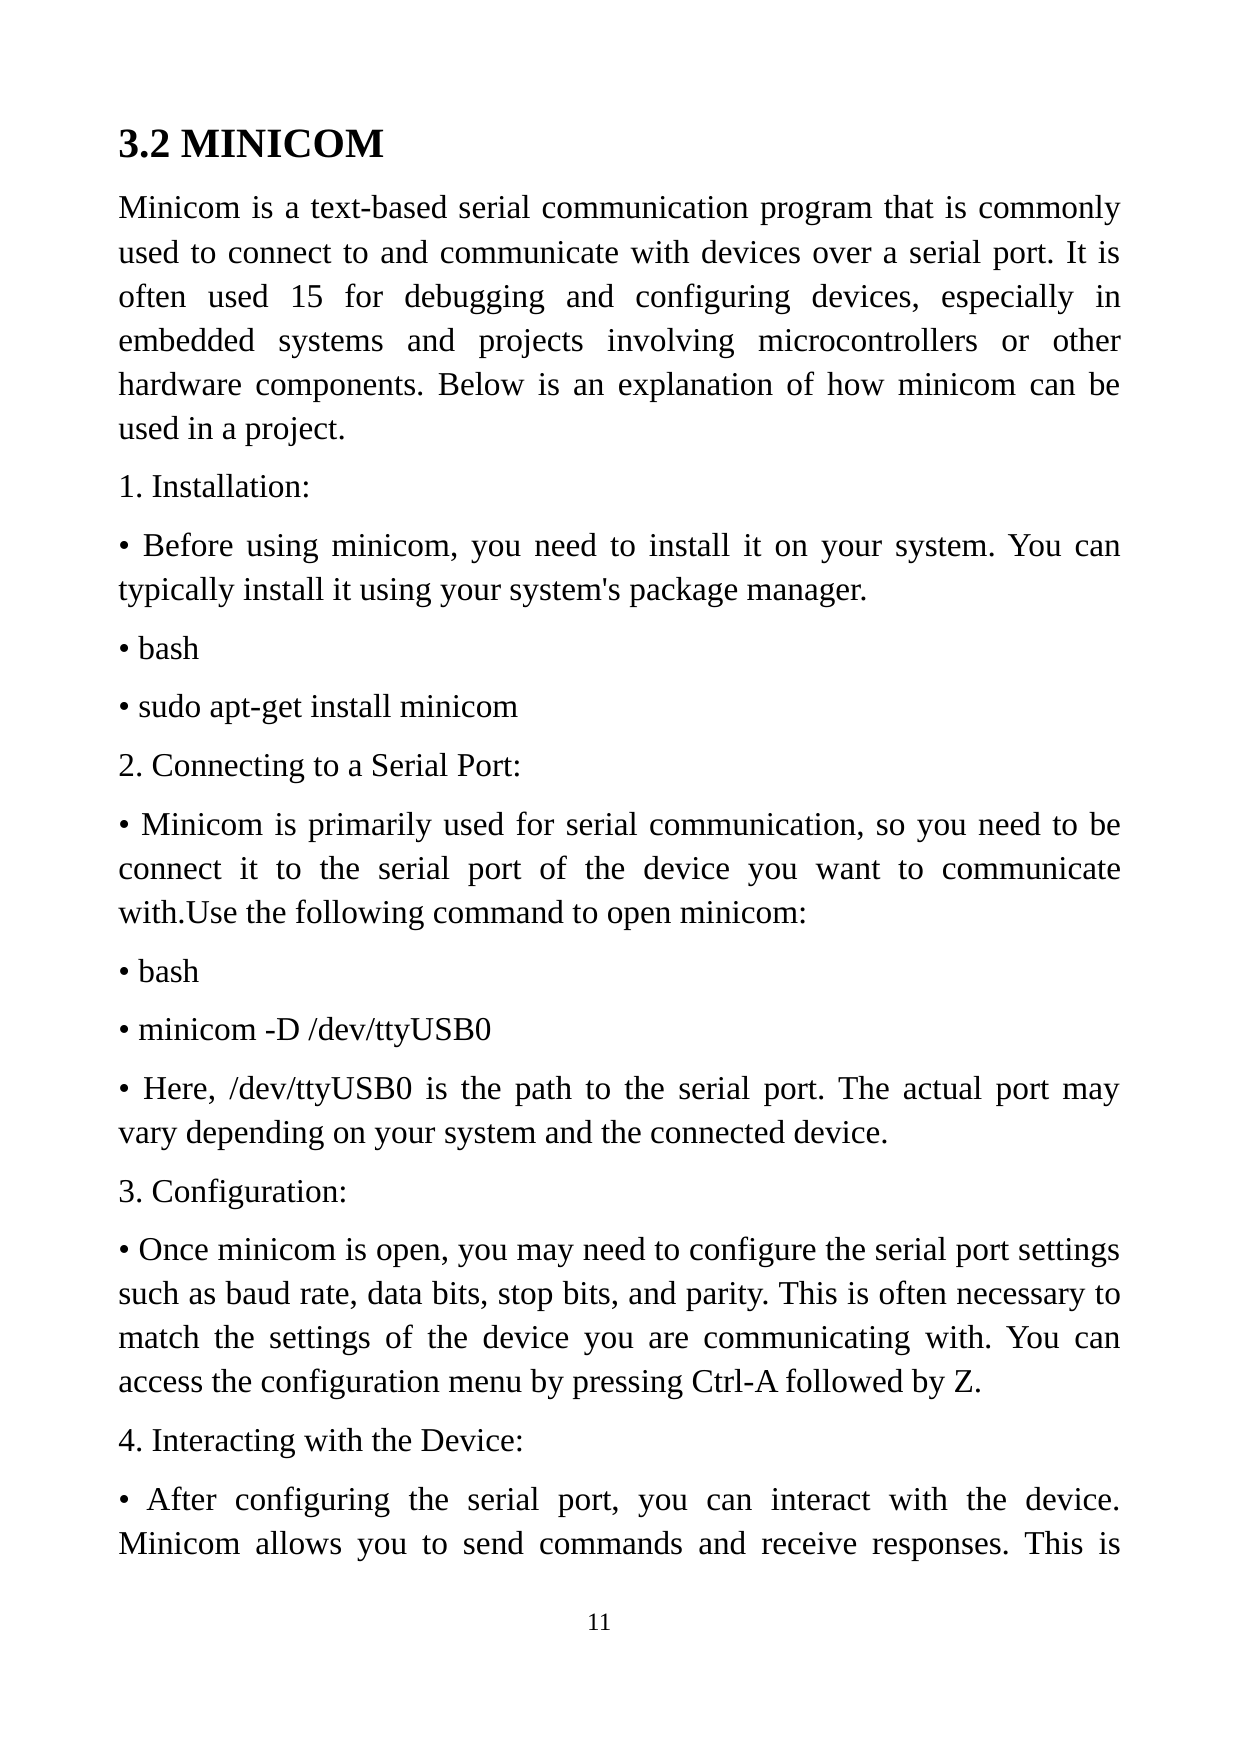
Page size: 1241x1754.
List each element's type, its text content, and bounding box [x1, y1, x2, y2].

text 4. Interacting with the Device: [118, 1420, 1122, 1459]
text • Before using minicom, you need to install it on your system. You can typically install it using your system's package manager. [118, 525, 1122, 608]
text • Minicom is primarily used for serial communication, so you need to be connect it to the serial port of the device you want to communicate with.Use the following command to open minicom: [118, 804, 1122, 931]
text • Here, /dev/ttyUSB0 is the path to the serial port. The actual port may vary depending on your system and the connected device. [118, 1068, 1122, 1151]
text • sudo apt-get install minicom [118, 687, 1122, 725]
text • bash [118, 628, 1122, 666]
text Minicom is a text-based serial communication program that is commonly used to connect to and communicate with devices over a serial port. It is often used 15 for debugging and configuring devices, especially in embedded systems and projects involving microcontrollers or other hardware components. Below is an explanation of how minicom can be used in a project. [118, 188, 1122, 446]
text • After configuring the serial port, you can interact with the device. Minicom allows you to send commands and receive responses. This is [118, 1479, 1122, 1561]
text • minicom -D /dev/ttyUSB0 [118, 1009, 1122, 1048]
text 3.2 MINICOM [118, 118, 1122, 166]
text 1. Installation: [118, 467, 1122, 505]
text 3. Configuration: [118, 1171, 1122, 1209]
text • Once minicom is open, you may need to configure the serial port settings such as baud rate, data bits, stop bits, and parity. This is often necessary to match the settings of the device you are communicating with. You can access the configuration menu by pressing Ctrl-A followed by Z. [118, 1229, 1122, 1400]
text • bash [118, 951, 1122, 989]
text 2. Connecting to a Serial Port: [118, 745, 1122, 784]
